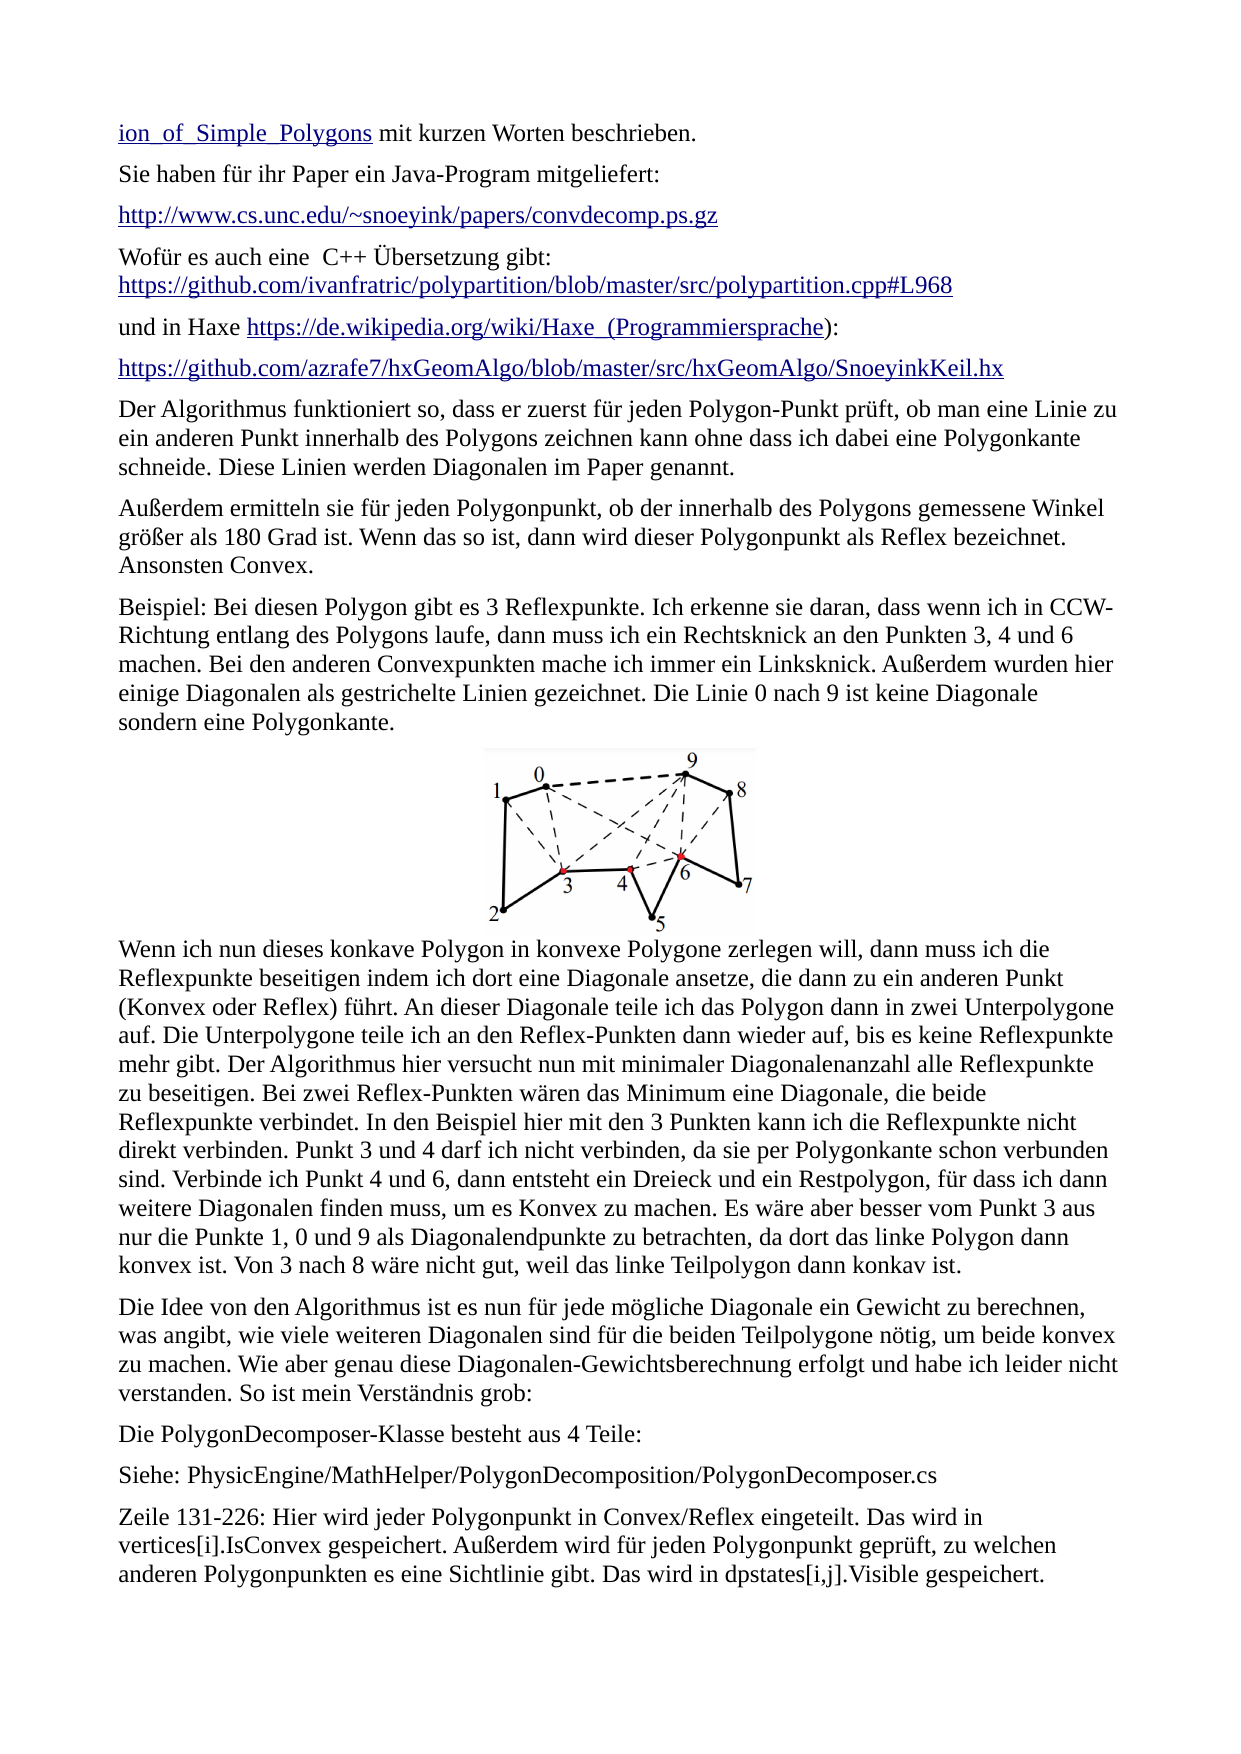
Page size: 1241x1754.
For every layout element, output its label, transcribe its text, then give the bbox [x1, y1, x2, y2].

text Beispiel: Bei diesen Polygon gibt es 3 Reflexpunkte. Ich erkenne sie daran, dass wenn ich in CCW-Richtung entlang des Polygons laufe, dann muss ich ein Rechtsknick an den Punkten 3, 4 und 6 machen. Bei den anderen Convexpunkten mache ich immer ein Linksknick. Außerdem wurden hier einige Diagonalen als gestrichelte Linien gezeichnet. Die Linie 0 nach 9 ist keine Diagonale sondern eine Polygonkante. [118, 592, 1122, 736]
text Die PolygonDecomposer-Klasse besteht aus 4 Teile: [118, 1419, 1122, 1448]
text Sie haben für ihr Paper ein Java-Program mitgeliefert: [118, 159, 1122, 188]
text Der Algorithmus funktioniert so, dass er zuerst für jeden Polygon-Punkt prüft, ob man eine Linie zu ein anderen Punkt innerhalb des Polygons zeichnen kann ohne dass ich dabei eine Polygonkante schneide. Diese Linien werden Diagonalen im Paper genannt. [118, 394, 1122, 481]
text und in Haxe https://de.wikipedia.org/wiki/Haxe_(Programmiersprache): [118, 312, 1122, 341]
text Siehe: PhysicEngine/MathHelper/PolygonDecomposition/PolygonDecomposer.cs [118, 1461, 1122, 1489]
text ion_of_Simple_Polygons mit kurzen Worten beschrieben. [118, 118, 1122, 147]
text https://github.com/azrafe7/hxGeomAlgo/blob/master/src/hxGeomAlgo/SnoeyinkKeil.hx [118, 353, 1122, 382]
text Außerdem ermitteln sie für jeden Polygonpunkt, ob der innerhalb des Polygons gemessene Winkel größer als 180 Grad ist. Wenn das so ist, dann wird dieser Polygonpunkt als Reflex bezeichnet. Ansonsten Convex. [118, 493, 1122, 579]
text Die Idee von den Algorithmus ist es nun für jede mögliche Diagonale ein Gewicht zu berechnen, was angibt, wie viele weiteren Diagonalen sind für die beiden Teilpolygone nötig, um beide konvex zu machen. Wie aber genau diese Diagonalen-Gewichtsberechnung erfolgt und habe ich leider nicht verstanden. So ist mein Verständnis grob: [118, 1292, 1122, 1407]
text Zeile 131-226: Hier wird jeder Polygonpunkt in Convex/Reflex eingeteilt. Das wird in vertices[i].IsConvex gespeichert. Außerdem wird für jeden Polygonpunkt geprüft, zu welchen anderen Polygonpunkten es eine Sichtlinie gibt. Das wird in dpstates[i,j].Visible gespeichert. [118, 1502, 1122, 1588]
picture [483, 748, 757, 935]
text http://www.cs.unc.edu/~snoeyink/papers/convdecomp.ps.gz [118, 201, 1122, 229]
text Wofür es auch eine C++ Übersetzung gibt: https://github.com/ivanfratric/polypartition/blob/master/src/polypartition.cpp#L968 [118, 242, 1122, 299]
text Wenn ich nun dieses konkave Polygon in konvexe Polygone zerlegen will, dann muss ich die Reflexpunkte beseitigen indem ich dort eine Diagonale ansetze, die dann zu ein anderen Punkt (Konvex oder Reflex) führt. An dieser Diagonale teile ich das Polygon dann in zwei Unterpolygone auf. Die Unterpolygone teile ich an den Reflex-Punkten dann wieder auf, bis es keine Reflexpunkte mehr gibt. Der Algorithmus hier versucht nun mit minimaler Diagonalenanzahl alle Reflexpunkte zu beseitigen. Bei zwei Reflex-Punkten wären das Minimum eine Diagonale, die beide Reflexpunkte verbindet. In den Beispiel hier mit den 3 Punkten kann ich die Reflexpunkte nicht direkt verbinden. Punkt 3 und 4 darf ich nicht verbinden, da sie per Polygonkante schon verbunden sind. Verbinde ich Punkt 4 und 6, dann entsteht ein Dreieck und ein Restpolygon, für dass ich dann weitere Diagonalen finden muss, um es Konvex zu machen. Es wäre aber besser vom Punkt 3 aus nur die Punkte 1, 0 und 9 als Diagonalendpunkte zu betrachten, da dort das linke Polygon dann konvex ist. Von 3 nach 8 wäre nicht gut, weil das linke Teilpolygon dann konkav ist. [118, 748, 1122, 1279]
